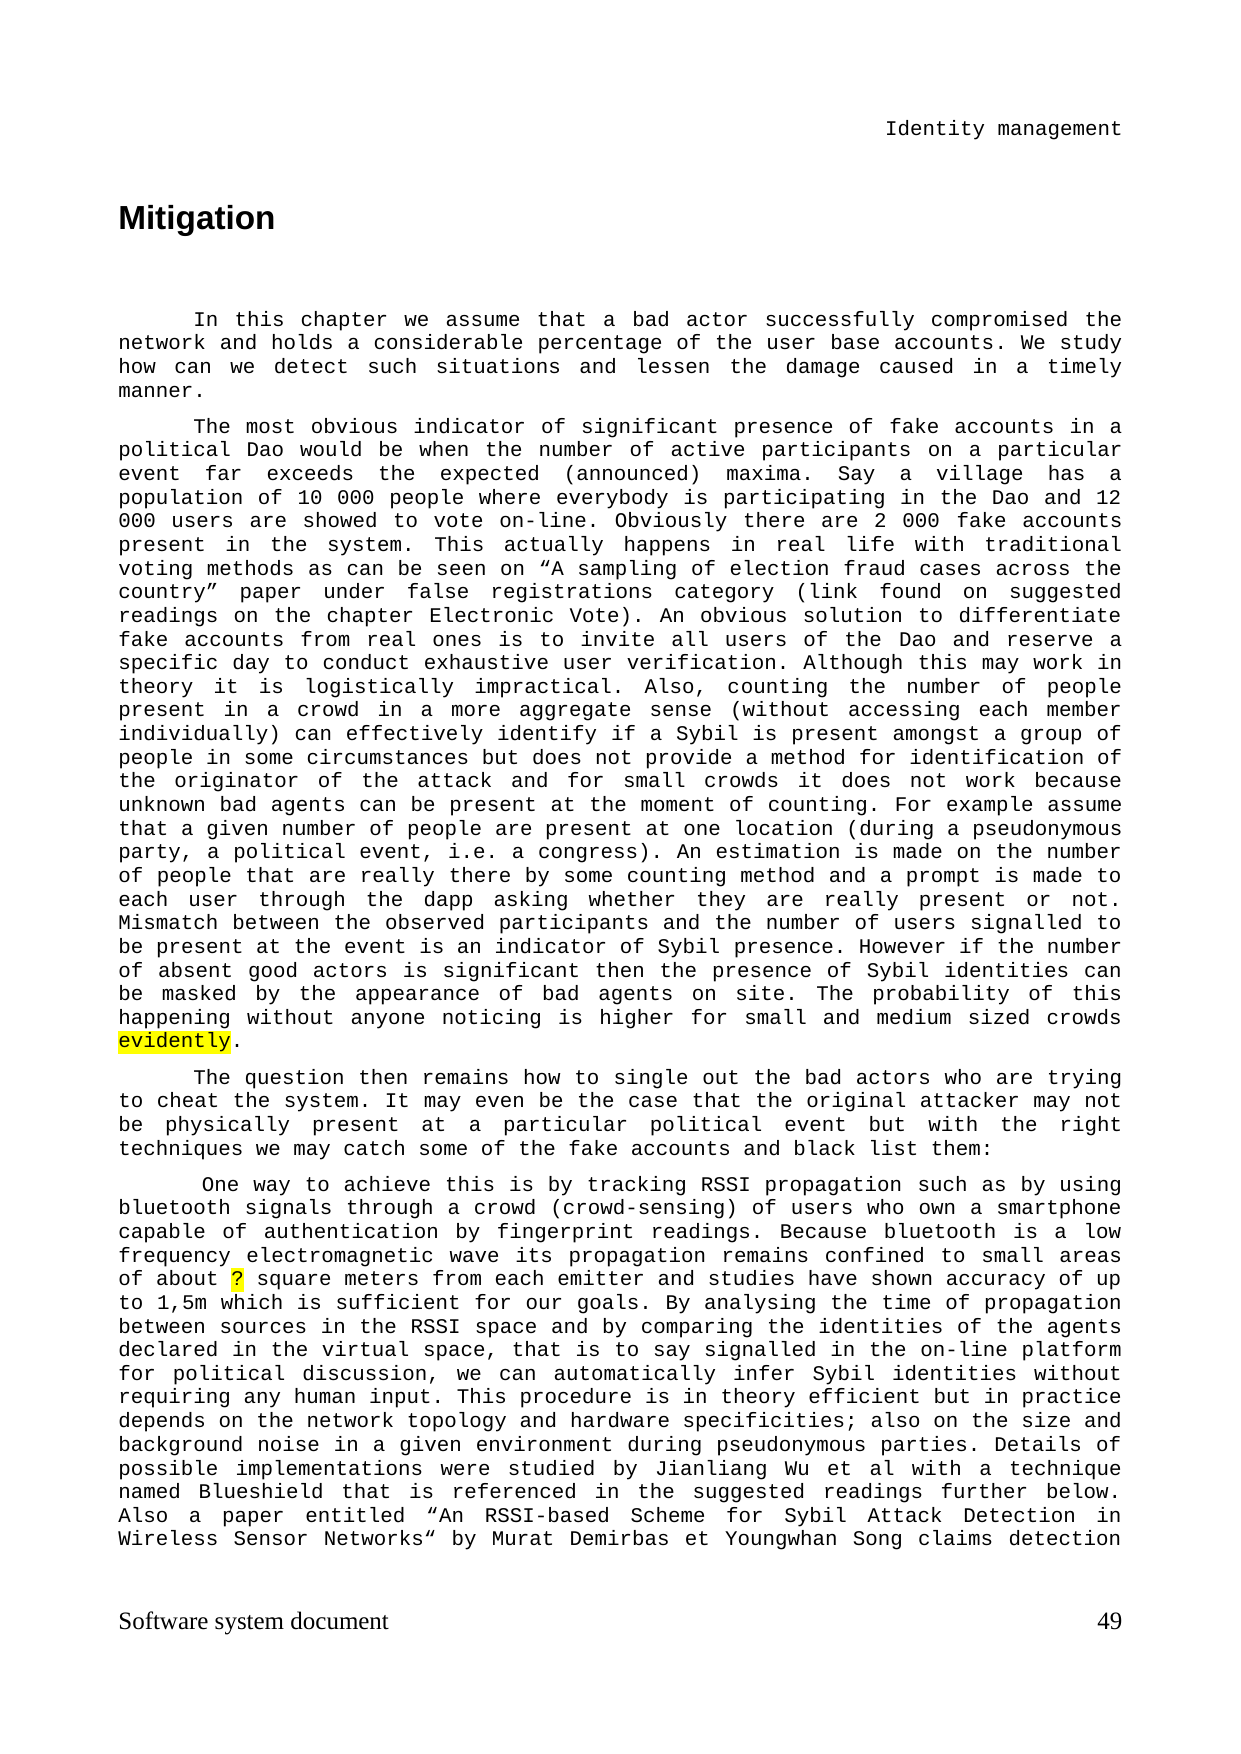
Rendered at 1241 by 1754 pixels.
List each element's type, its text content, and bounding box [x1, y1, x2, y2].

subtitle Mitigation [118, 198, 1122, 236]
text The question then remains how to single out the bad actors who are trying to cheat the system. It may even be the case that the original attacker may not be physically present at a particular political event but with the right techniques we may catch some of the fake accounts and black list them: [118, 1067, 1122, 1161]
text In this chapter we assume that a bad actor successfully compromised the network and holds a considerable percentage of the user base accounts. We study how can we detect such situations and lessen the damage caused in a timely manner. [118, 309, 1122, 403]
text The most obvious indicator of significant presence of fake accounts in a political Dao would be when the number of active participants on a particular event far exceeds the expected (announced) maxima. Say a village has a population of 10 000 people where everybody is participating in the Dao and 12 000 users are showed to vote on-line. Obviously there are 2 000 fake accounts present in the system. This actually happens in real life with traditional voting methods as can be seen on “A sampling of election fraud cases across the country” paper under false registrations category (link found on suggested readings on the chapter Electronic Vote). An obvious solution to differentiate fake accounts from real ones is to invite all users of the Dao and reserve a specific day to conduct exhaustive user verification. Although this may work in theory it is logistically impractical. Also, counting the number of people present in a crowd in a more aggregate sense (without accessing each member individually) can effectively identify if a Sybil is present amongst a group of people in some circumstances but does not provide a method for identification of the originator of the attack and for small crowds it does not work because unknown bad agents can be present at the moment of counting. For example assume that a given number of people are present at one location (during a pseudonymous party, a political event, i.e. a congress). An estimation is made on the number of people that are really there by some counting method and a prompt is made to each user through the dapp asking whether they are really present or not. Mismatch between the observed participants and the number of users signalled to be present at the event is an indicator of Sybil presence. However if the number of absent good actors is significant then the presence of Sybil identities can be masked by the appearance of bad agents on site. The probability of this happening without anyone noticing is higher for small and medium sized crowds evidently. [118, 416, 1122, 1054]
text One way to achieve this is by tracking RSSI propagation such as by using bluetooth signals through a crowd (crowd-sensing) of users who own a smartphone capable of authentication by fingerprint readings. Because bluetooth is a low frequency electromagnetic wave its propagation remains confined to small areas of about ? square meters from each emitter and studies have shown accuracy of up to 1,5m which is sufficient for our goals. By analysing the time of propagation between sources in the RSSI space and by comparing the identities of the agents declared in the virtual space, that is to say signalled in the on-line platform for political discussion, we can automatically infer Sybil identities without requiring any human input. This procedure is in theory efficient but in practice depends on the network topology and hardware specificities; also on the size and background noise in a given environment during pseudonymous parties. Details of possible implementations were studied by Jianliang Wu et al with a technique named Blueshield that is referenced in the suggested readings further below. Also a paper entitled “An RSSI-based Scheme for Sybil Attack Detection in Wireless Sensor Networks“ by Murat Demirbas et Youngwhan Song claims detection [118, 1174, 1122, 1552]
